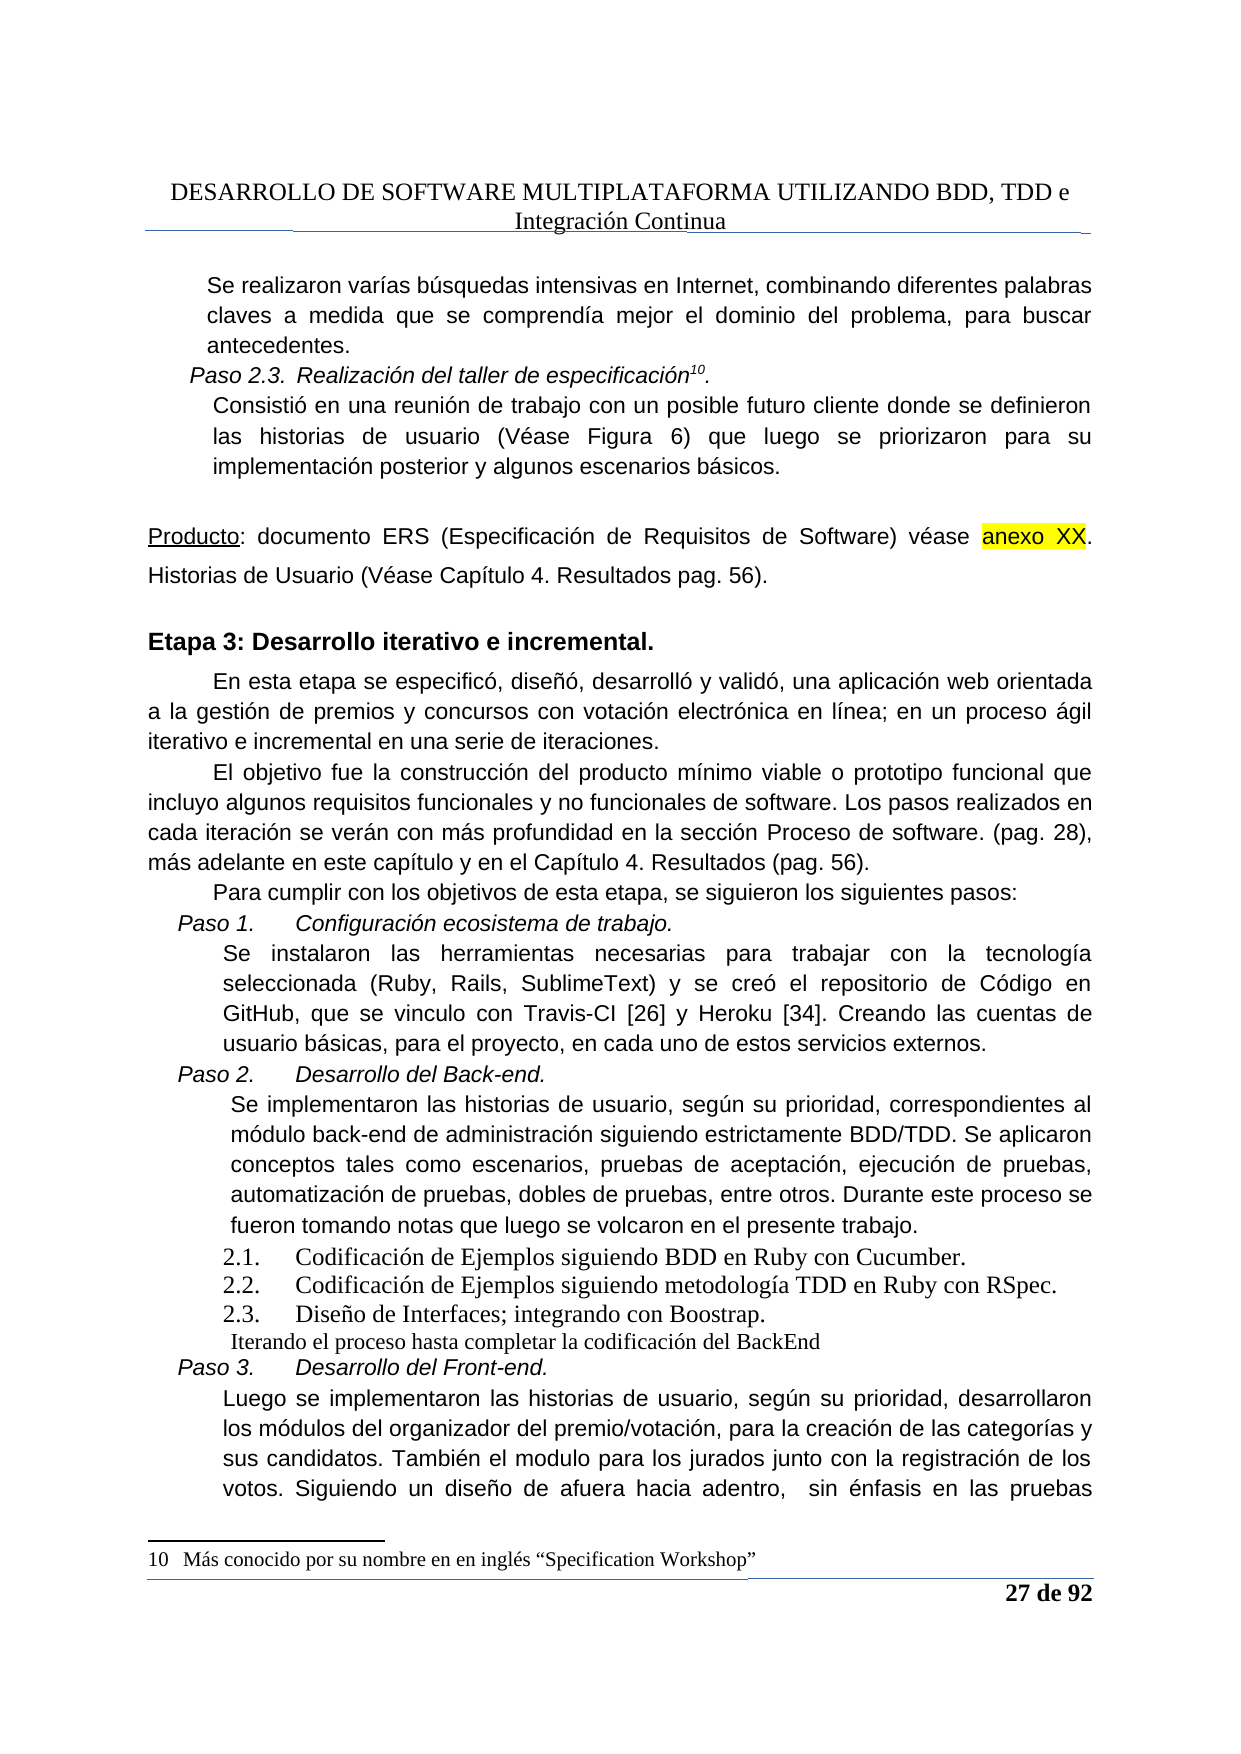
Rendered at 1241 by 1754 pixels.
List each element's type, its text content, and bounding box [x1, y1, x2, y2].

list Configuración ecosistema de trabajo. [177, 909, 1093, 936]
text En esta etapa se especificó, diseñó, desarrolló y validó, una aplicación web orientada a la gestión de premios y concursos con votación electrónica en línea; en un proceso ágil iterativo e incremental en una serie de iteraciones. [148, 668, 1093, 754]
text El objetivo fue la construcción del producto mínimo viable o prototipo funcional que incluyo algunos requisitos funcionales y no funcionales de software. Los pasos realizados en cada iteración se verán con más profundidad en la sección Proceso de software. (pag. 28), más adelante en este capítulo y en el Capítulo 4. Resultados (pag. 56). [148, 758, 1093, 875]
text Producto: documento ERS (Especificación de Requisitos de Software) véase anexo XX. Historias de Usuario (Véase Capítulo 4. Resultados pag. 56). [148, 523, 1093, 588]
list Luego se implementaron las historias de usuario, según su prioridad, desarrollaron los módulos del organizador del premio/votación, para la creación de las categorías y sus candidatos. También el modulo para los jurados junto con la registración de los votos. Siguiendo un diseño de afuera hacia adentro, sin énfasis en las pruebas [185, 1384, 1093, 1502]
list Realización del taller de especificación. [183, 362, 1093, 389]
list Más conocido por su nombre en en inglés “Specification Workshop” [148, 1547, 1093, 1571]
list Codificación de Ejemplos siguiendo metodología TDD en Ruby con RSpec. [223, 1271, 1093, 1299]
list Se realizaron varías búsquedas intensivas en Internet, combinando diferentes palabras claves a medida que se comprendía mejor el dominio del problema, para buscar antecedentes. [207, 272, 1093, 358]
text Para cumplir con los objetivos de esta etapa, se siguieron los siguientes pasos: [148, 879, 1093, 906]
list Consistió en una reunión de trabajo con un posible futuro cliente donde se definieron las historias de usuario (Véase Figura 6) que luego se priorizaron para su implementación posterior y algunos escenarios básicos. [213, 392, 1093, 479]
list Desarrollo del Front-end. [177, 1354, 1093, 1381]
subtitle Etapa 3: Desarrollo iterativo e incremental. [148, 627, 1093, 655]
list Iterando el proceso hasta completar la codificación del BackEnd [230, 1328, 1093, 1354]
list Codificación de Ejemplos siguiendo BDD en Ruby con Cucumber. [223, 1242, 1093, 1271]
list Se instalaron las herramientas necesarias para trabajar con la tecnología seleccionada (Ruby, Rails, SublimeText) y se creó el repositorio de Código en GitHub, que se vinculo con Travis-CI [26] y Heroku [34]. Creando las cuentas de usuario básicas, para el proyecto, en cada uno de estos servicios externos. [185, 940, 1093, 1057]
list Se implementaron las historias de usuario, según su prioridad, correspondientes al módulo back-end de administración siguiendo estrictamente BDD/TDD. Se aplicaron conceptos tales como escenarios, pruebas de aceptación, ejecución de pruebas, automatización de pruebas, dobles de pruebas, entre otros. Durante este proceso se fueron tomando notas que luego se volcaron en el presente trabajo. [230, 1091, 1093, 1238]
list Desarrollo del Back-end. [177, 1061, 1093, 1087]
list Diseño de Interfaces; integrando con Boostrap. [223, 1299, 1093, 1328]
